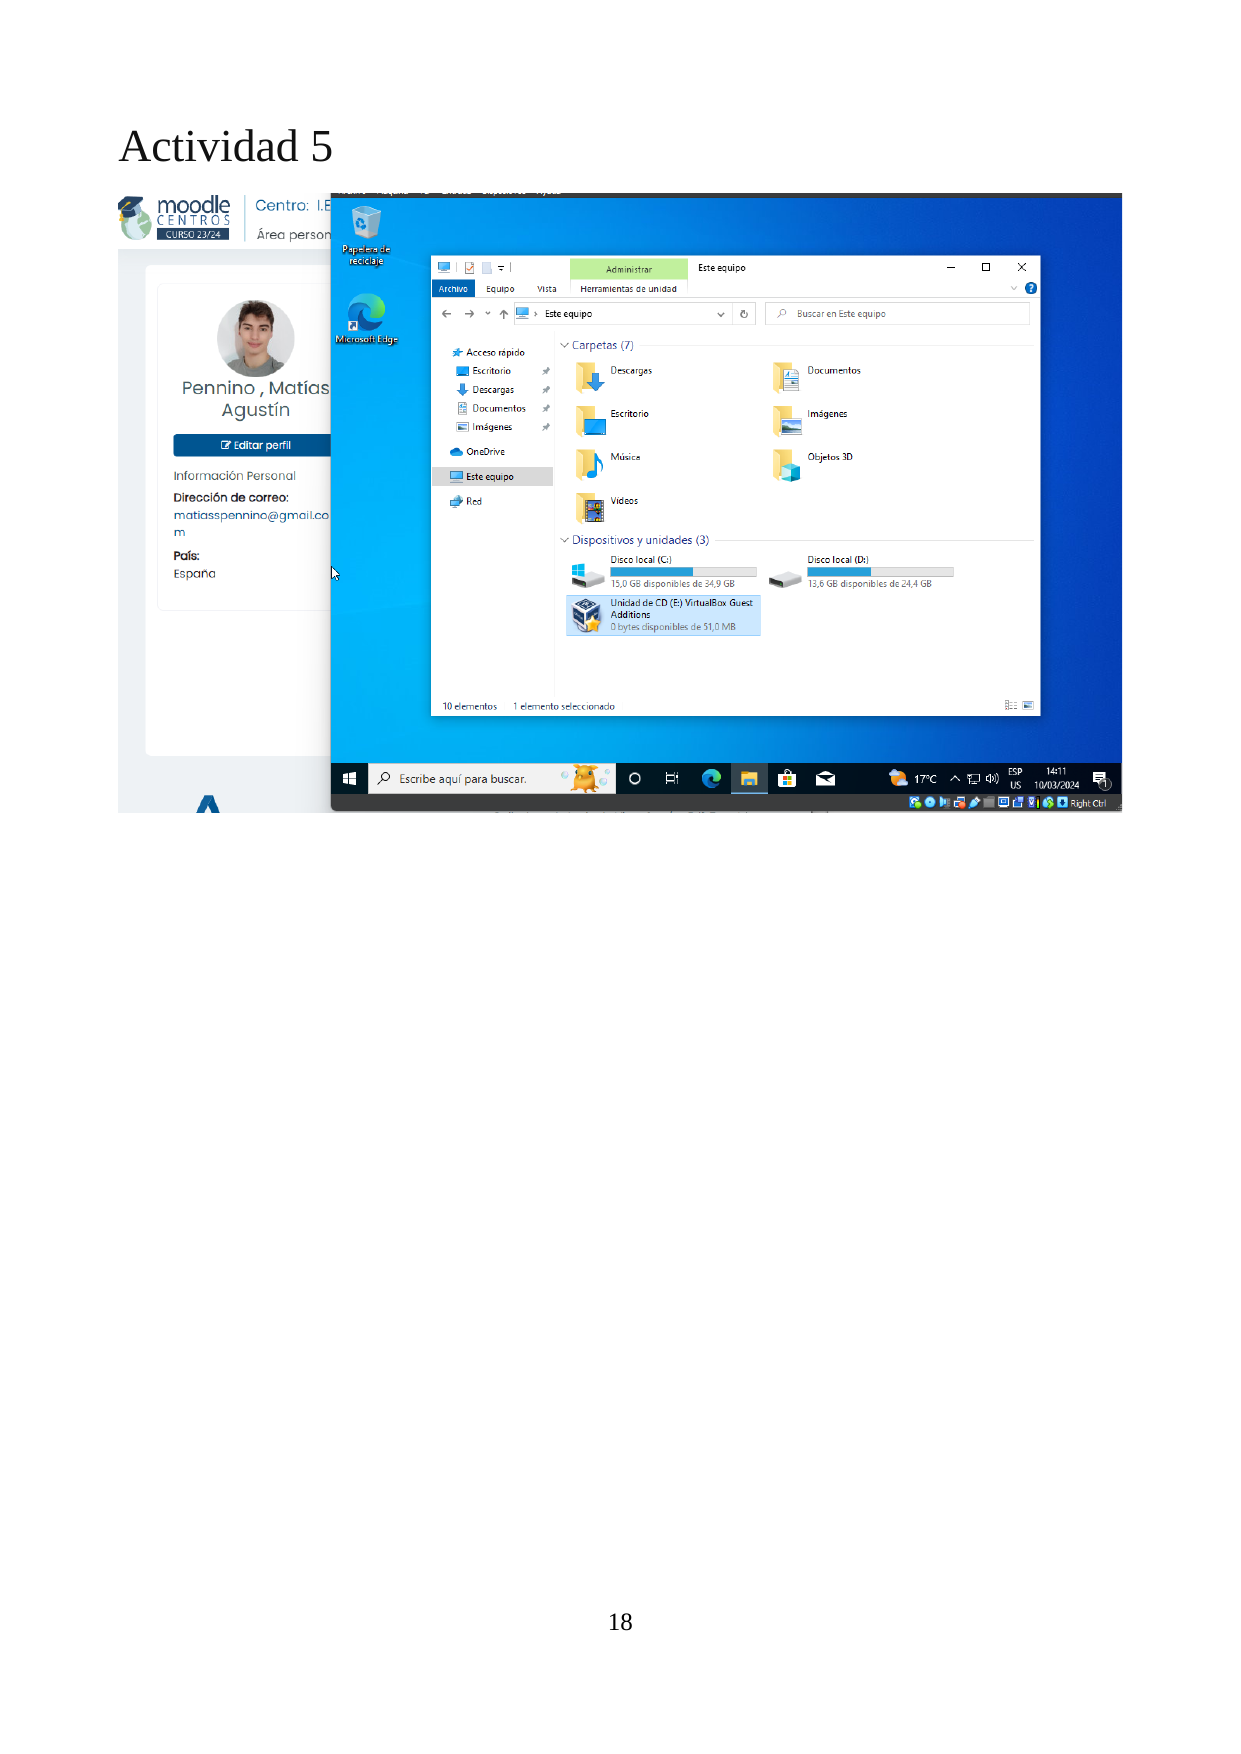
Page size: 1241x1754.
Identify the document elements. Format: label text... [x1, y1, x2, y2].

text Actividad 5 [118, 118, 1122, 171]
picture [118, 193, 1123, 813]
